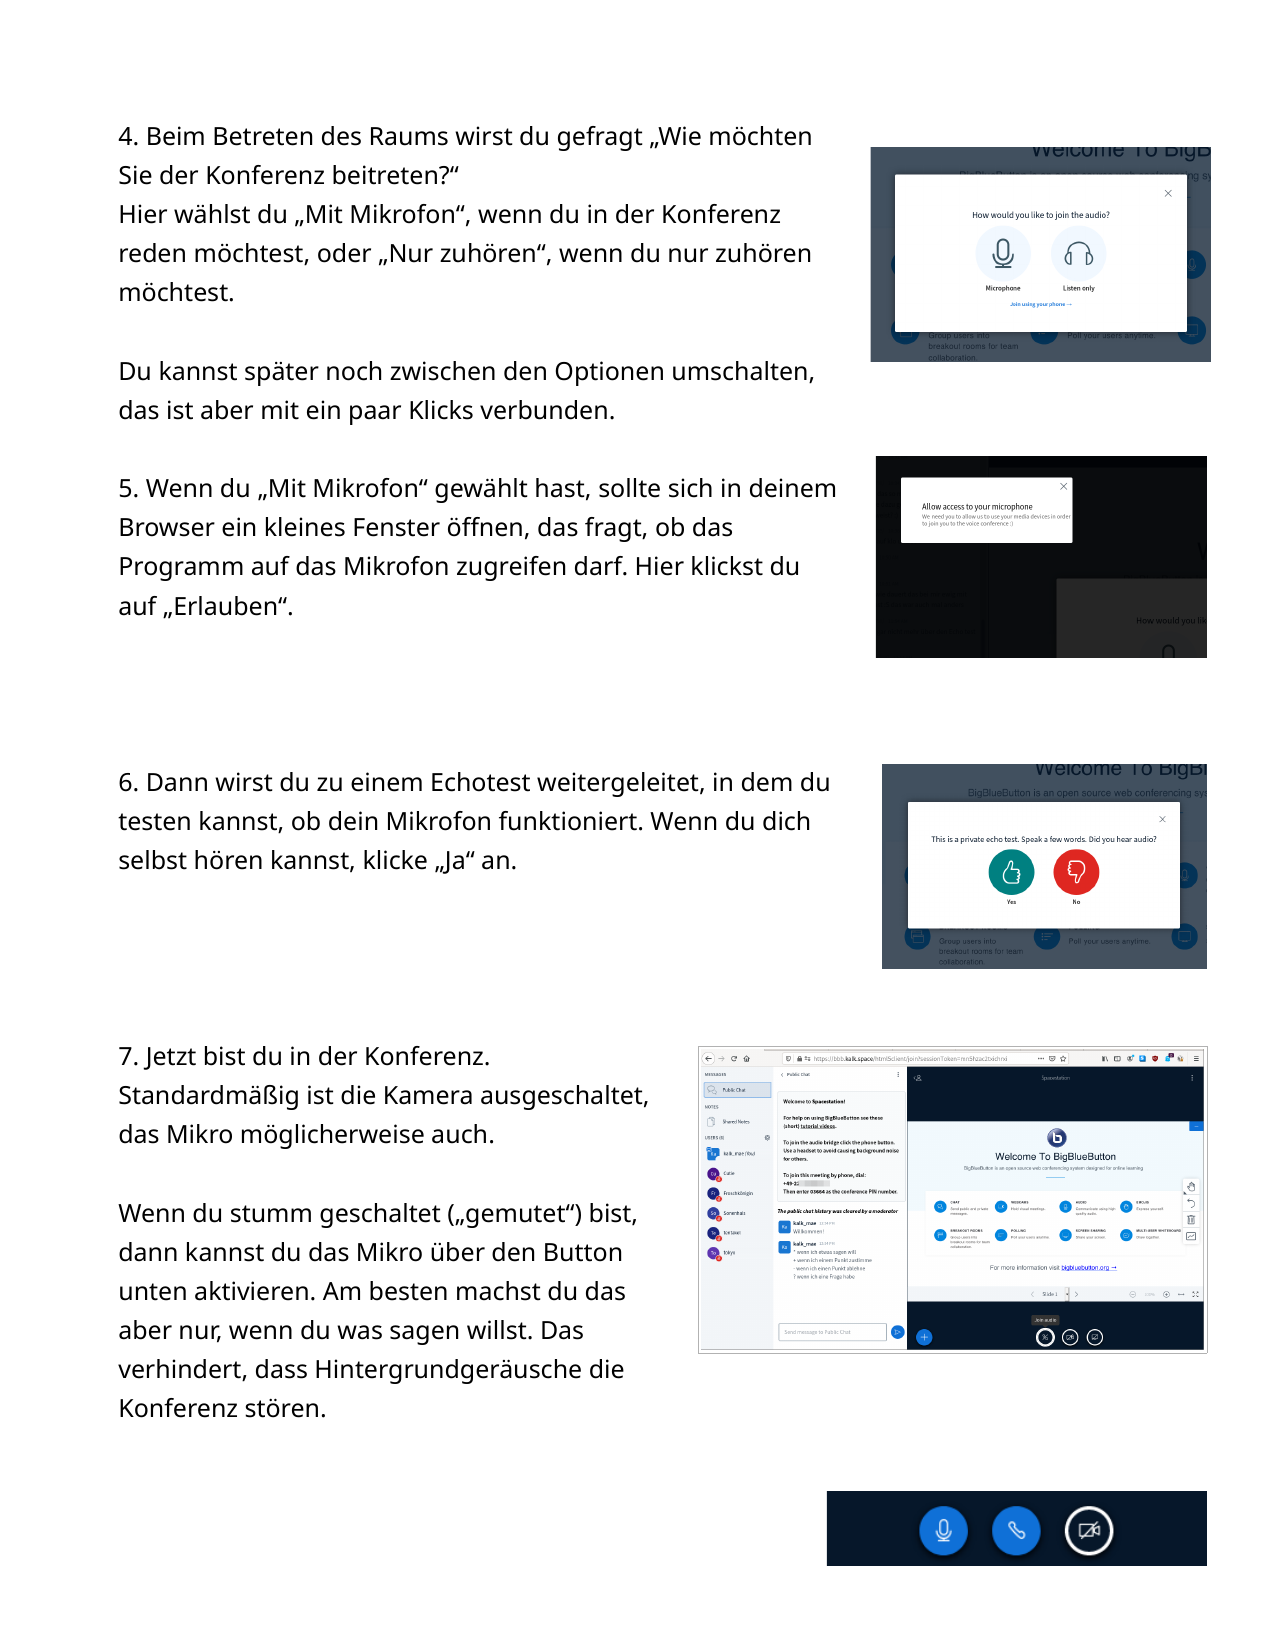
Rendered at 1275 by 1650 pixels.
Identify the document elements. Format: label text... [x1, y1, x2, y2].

picture [882, 764, 1207, 969]
text 6. Dann wirst du zu einem Echotest weitergeleitet, in dem du testen kannst, ob dein Mikrofon funktioniert. Wenn du dich selbst hören kannst, klicke „Ja“ an. [118, 764, 882, 877]
text Hier wählst du „Mit Mikrofon“, wenn du in der Konferenz reden möchtest, oder „Nur zuhören“, wenn du nur zuhören möchtest. [118, 196, 870, 309]
text 7. Jetzt bist du in der Konferenz. [118, 1038, 1216, 1073]
text [699, 1047, 1207, 1353]
picture [870, 147, 1211, 362]
text 4. Beim Betreten des Raums wirst du gefragt „Wie möchten Sie der Konferenz beitreten?“ [118, 118, 1216, 191]
text Du kannst später noch zwischen den Optionen umschalten, das ist aber mit ein paar Klicks verbunden. [118, 353, 1216, 426]
text Standardmäßig ist die Kamera ausgeschaltet, das Mikro möglicherweise auch. [118, 1078, 698, 1151]
picture [875, 456, 1207, 658]
picture [701, 1049, 1204, 1350]
text 5. Wenn du „Mit Mikrofon“ gewählt hast, sollte sich in deinem Browser ein kleines Fenster öffnen, das fragt, ob das Programm auf das Mikrofon zugreifen darf. Hier klickst du auf „Erlauben“. [118, 471, 875, 622]
picture [826, 1491, 1207, 1566]
text Wenn du stumm geschaltet („gemutet“) bist, dann kannst du das Mikro über den Button unten aktivieren. Am besten machst du das aber nur, wenn du was sagen willst. Das verhindert, dass Hintergrundgeräusche die Konferenz stören. [118, 1195, 1216, 1425]
